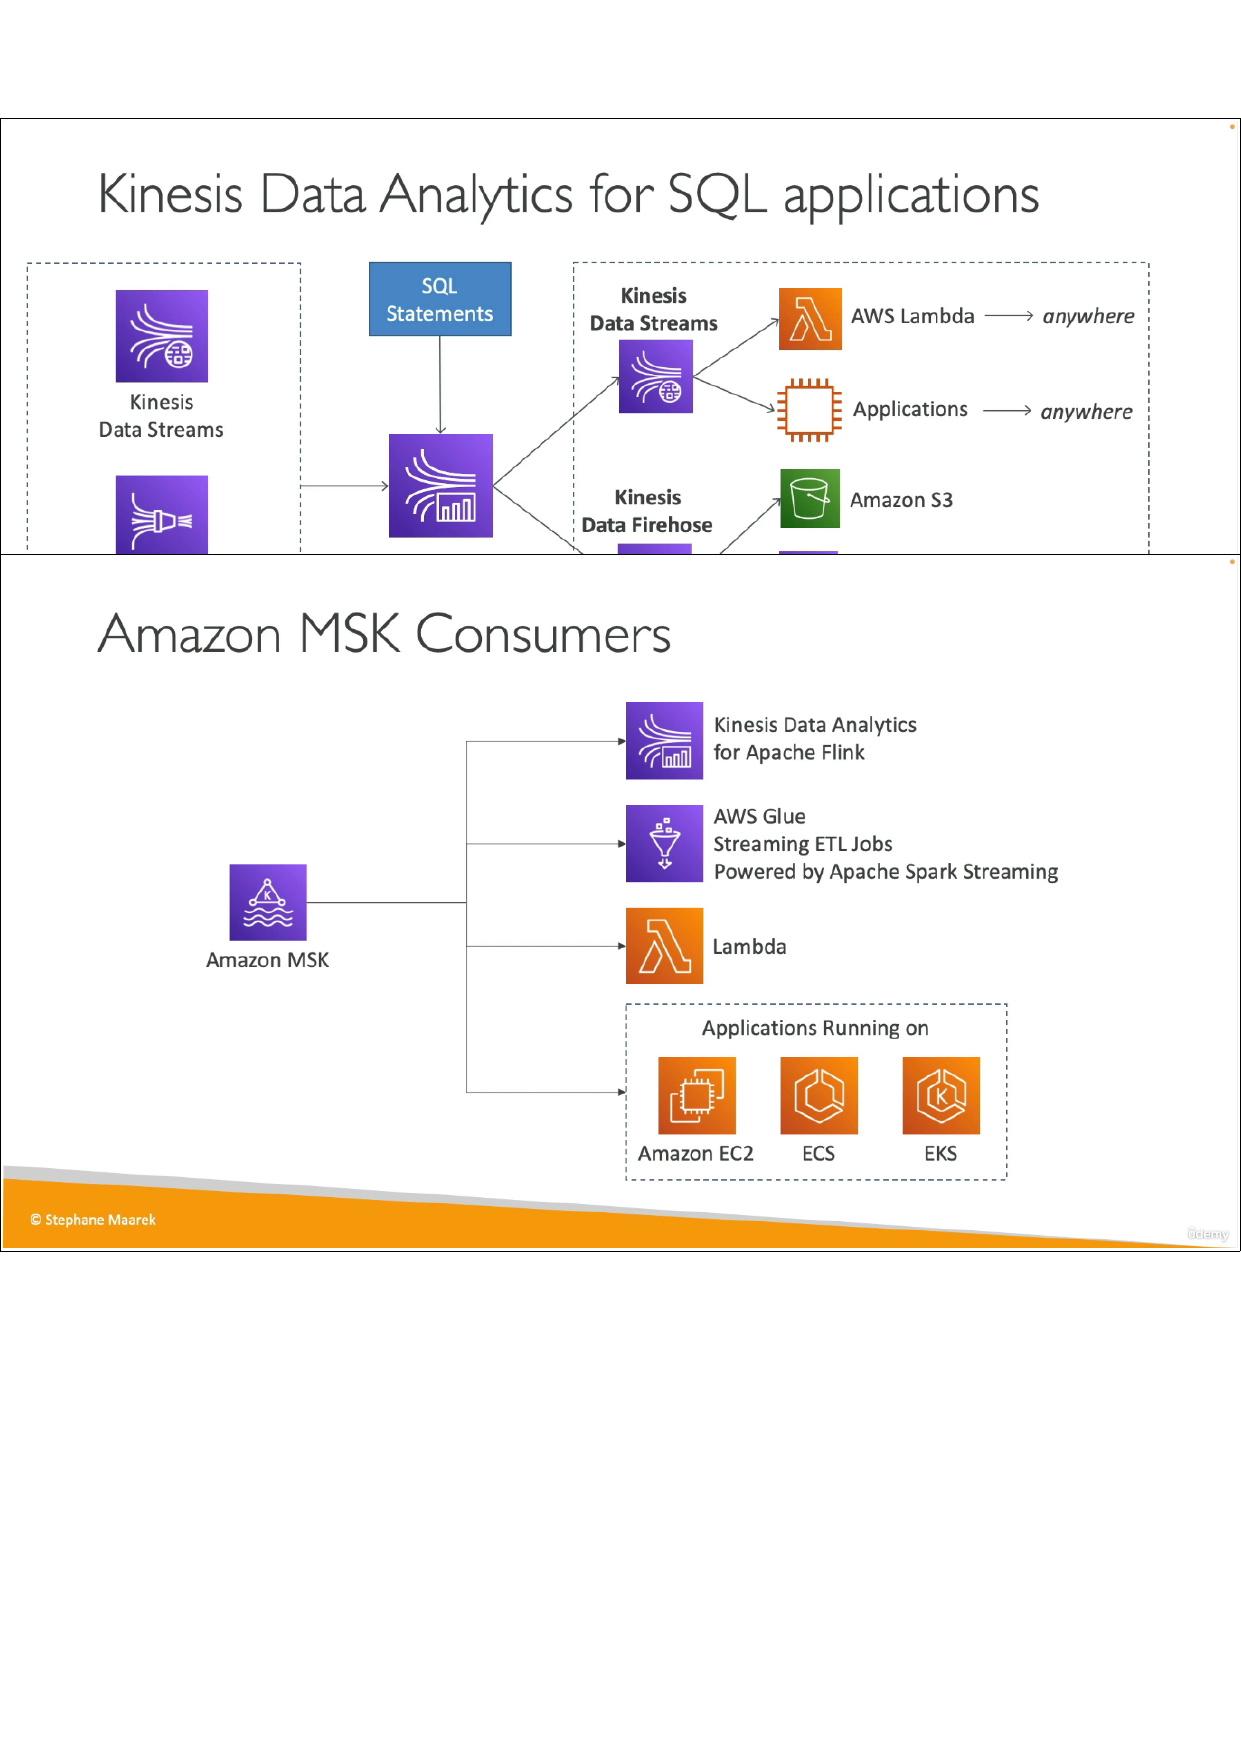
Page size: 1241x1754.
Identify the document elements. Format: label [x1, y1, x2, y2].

picture [3, 557, 1238, 1248]
picture [3, 121, 1238, 554]
